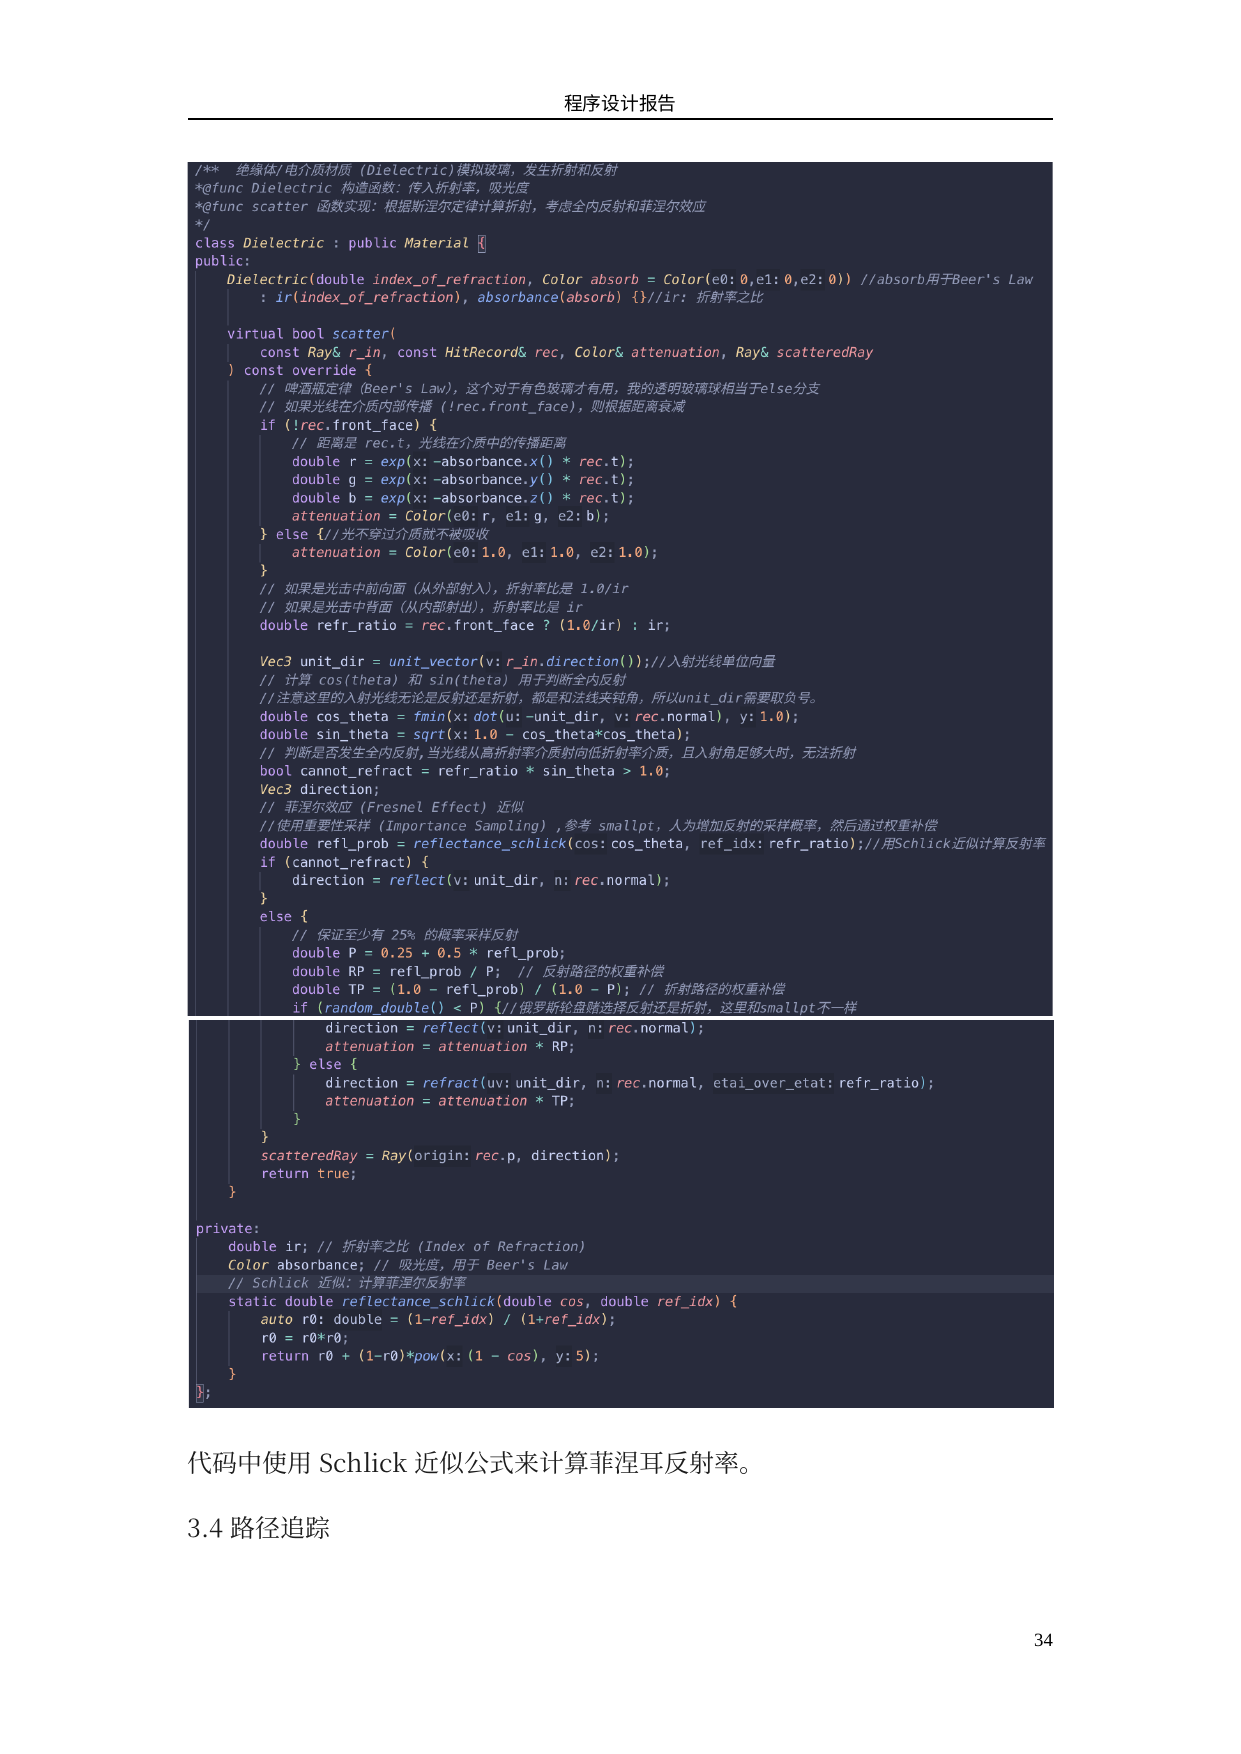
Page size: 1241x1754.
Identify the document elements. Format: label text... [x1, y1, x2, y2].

picture [187, 162, 1053, 1016]
picture [188, 1020, 1054, 1408]
text 3.4 路径追踪 [187, 1494, 1053, 1559]
text 代码中使用 Schlick 近似公式来计算菲涅耳反射率。 [187, 1016, 1053, 1494]
